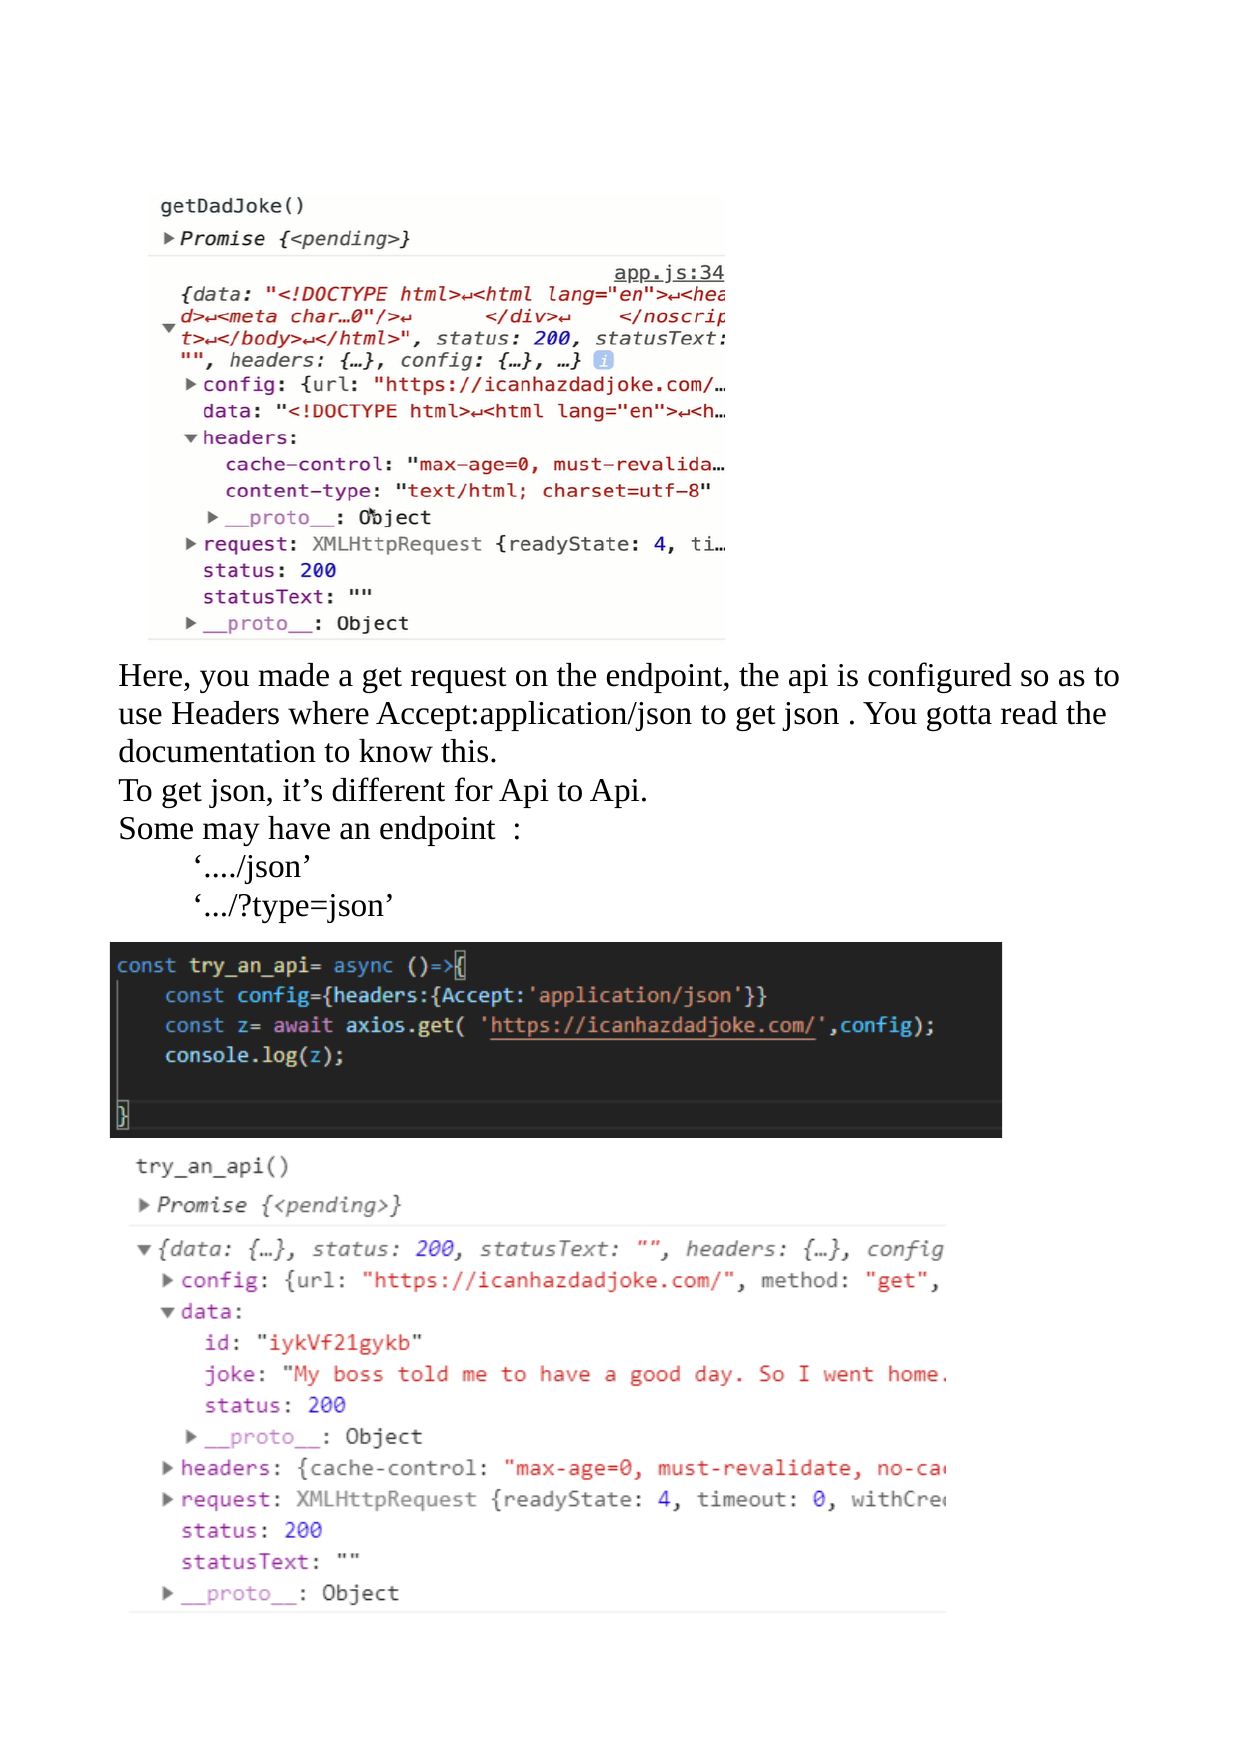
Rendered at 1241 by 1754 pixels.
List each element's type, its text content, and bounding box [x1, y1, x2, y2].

text ‘..../json’ [118, 846, 1122, 885]
text Some may have an endpoint : [118, 808, 1122, 846]
text To get json, it’s different for Api to Api. [118, 770, 1122, 808]
picture [109, 942, 1003, 1138]
text ‘.../?type=json’ [118, 885, 1122, 923]
picture [147, 194, 725, 647]
text Here, you made a get request on the endpoint, the api is configured so as to use Headers where Accept:application/json to get json . You gotta read the documentation to know this. [118, 655, 1122, 770]
picture [128, 1153, 946, 1624]
